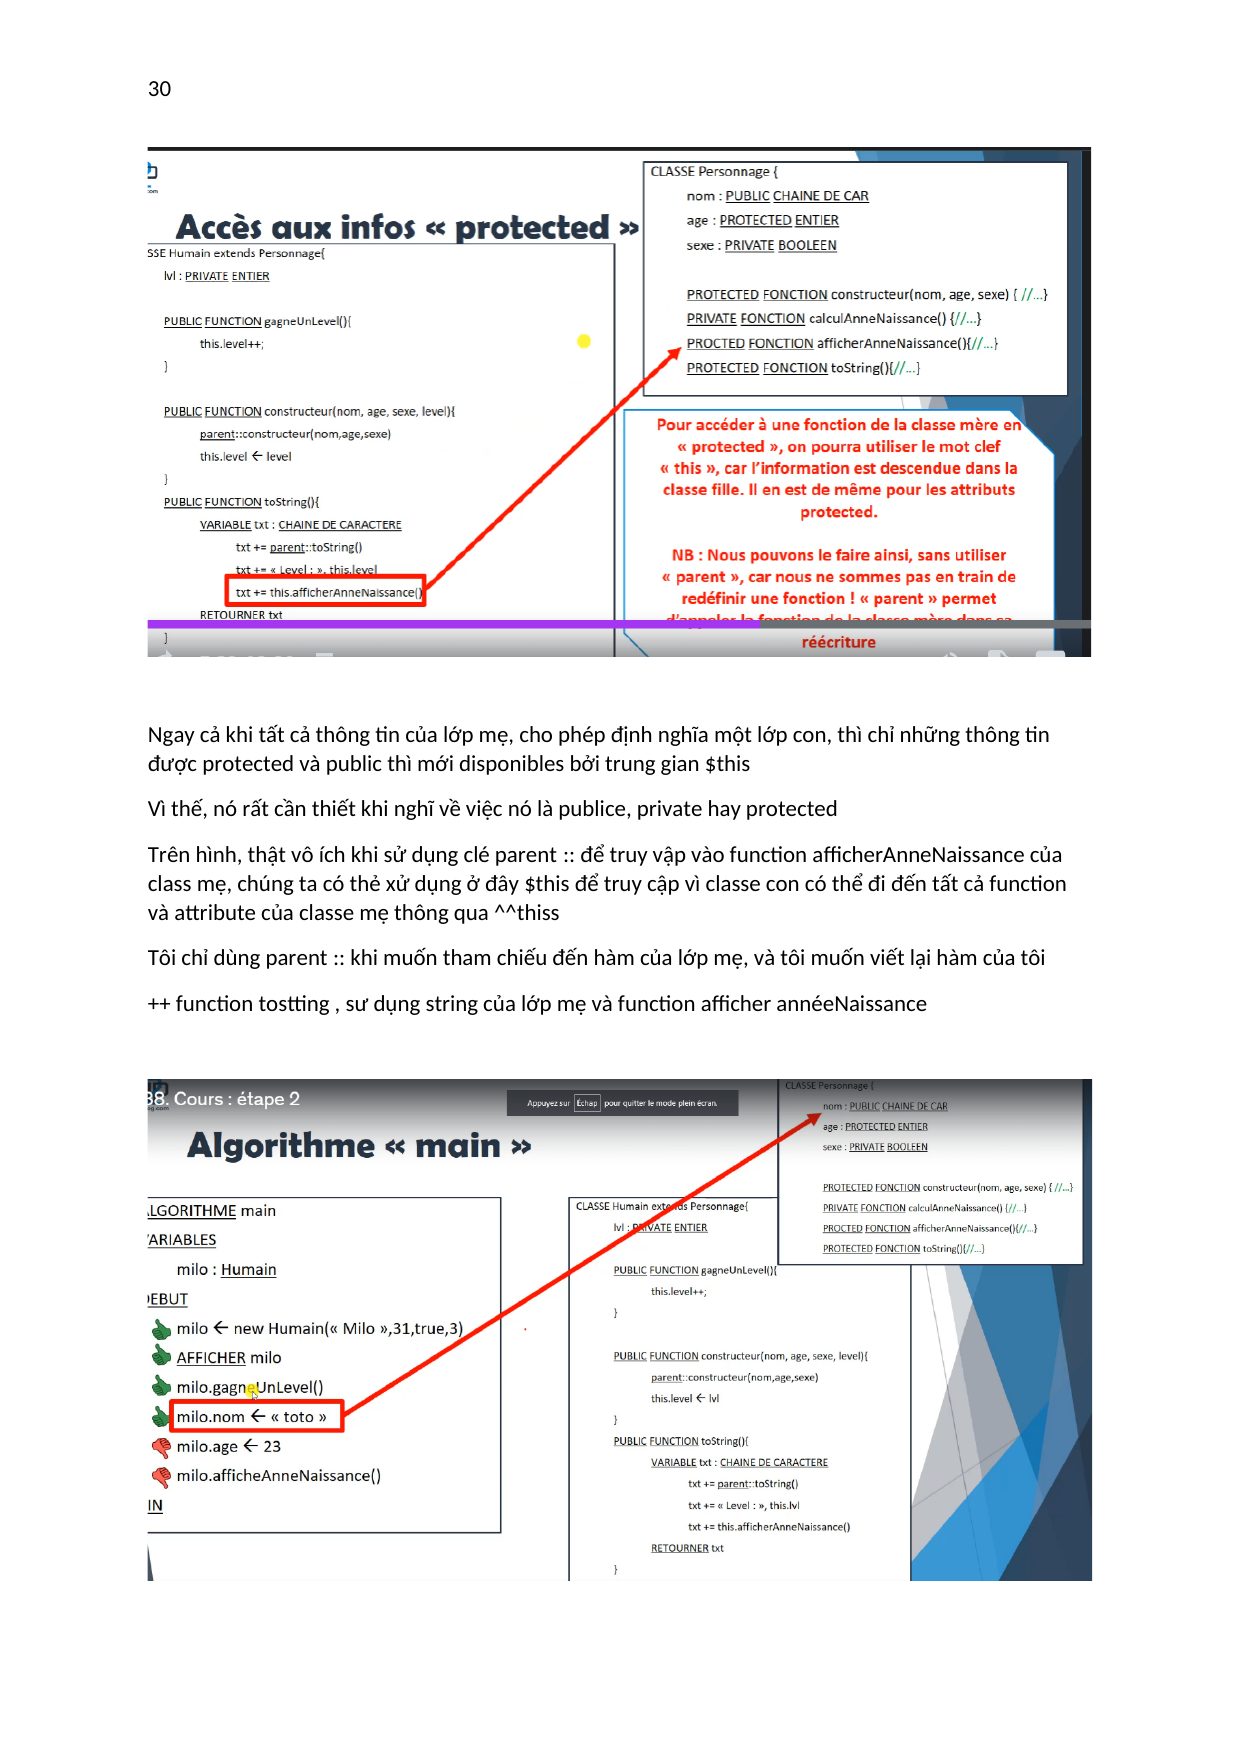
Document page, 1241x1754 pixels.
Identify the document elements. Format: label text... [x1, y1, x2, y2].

list Tôi chỉ dùng parent :: khi muốn tham chiếu đến hàm của lớp mẹ, và tôi muốn viết lại hàm của tôi [148, 943, 1093, 971]
list ++ function tostting , sư dụng string của lớp mẹ và function afficher annéeNaissance [148, 989, 1093, 1017]
list Vì thế, nó rất cần thiết khi nghĩ về việc nó là publice, private hay protected [148, 794, 1093, 822]
list Ngay cả khi tất cả thông tin của lớp mẹ, cho phép định nghĩa một lớp con, thì chỉ những thông tin được protected và public thì mới disponibles bởi trung gian $this [148, 720, 1093, 777]
list Trên hình, thật vô ích khi sử dụng clé parent :: để truy vập vào function afficherAnneNaissance của class mẹ, chúng ta có thẻ xử dụng ở đây $this để truy cập vì classe con có thể đi đến tất cả function và attribute của classe mẹ thông qua ^^thiss [148, 840, 1093, 926]
